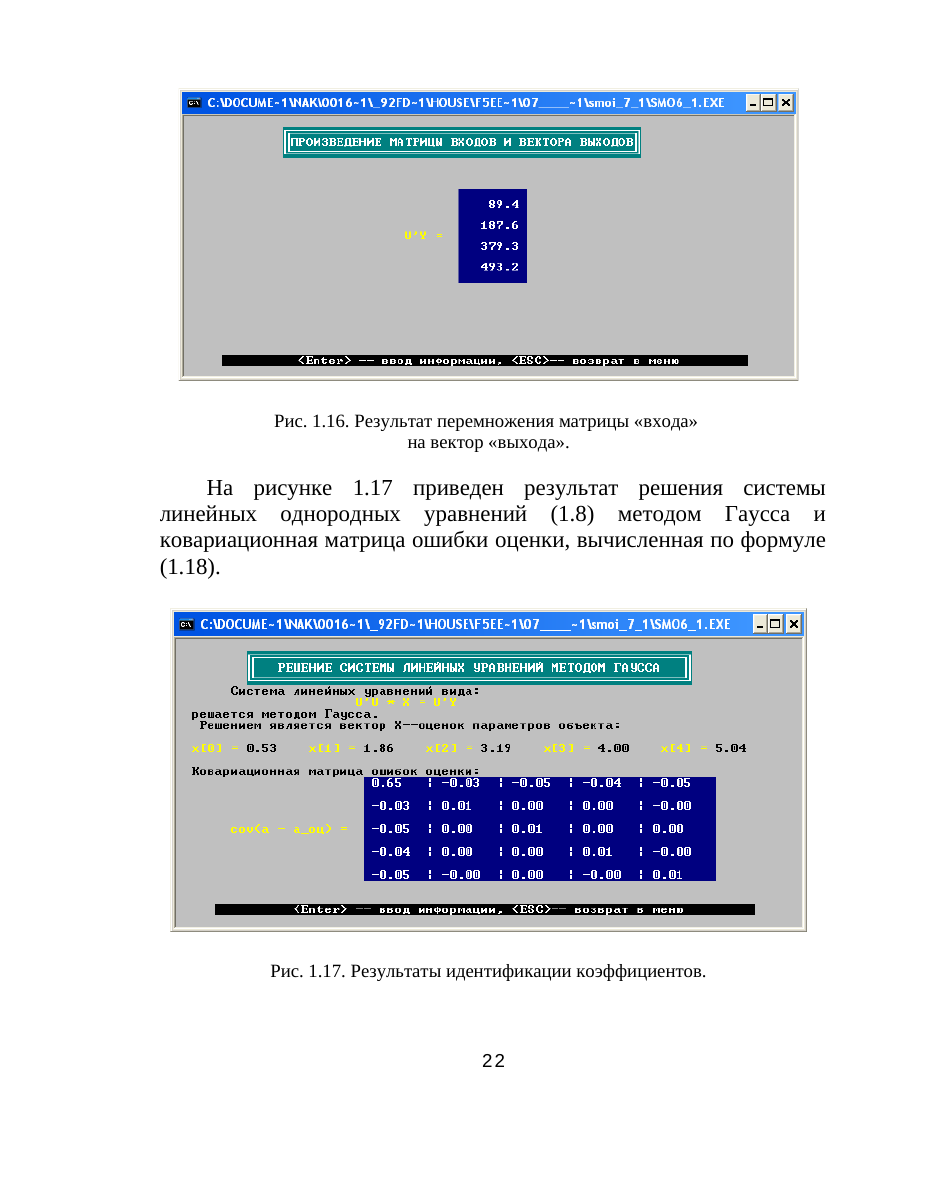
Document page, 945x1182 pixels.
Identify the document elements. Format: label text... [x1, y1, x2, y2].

text На рисунке 1.17 приведен результат решения системы линейных однородных уравнений (1.8) методом Гаусса и ковариационная матрица ошибки оценки, вычисленная по формуле (1.18). [159, 474, 827, 579]
text Рис. 1.17. Результаты идентификации коэффициентов. [150, 960, 827, 982]
picture [178, 88, 799, 381]
text Рис. 1.16. Результат перемножения матрицы «входа» на вектор «выхода». [150, 410, 827, 453]
picture [170, 608, 807, 932]
